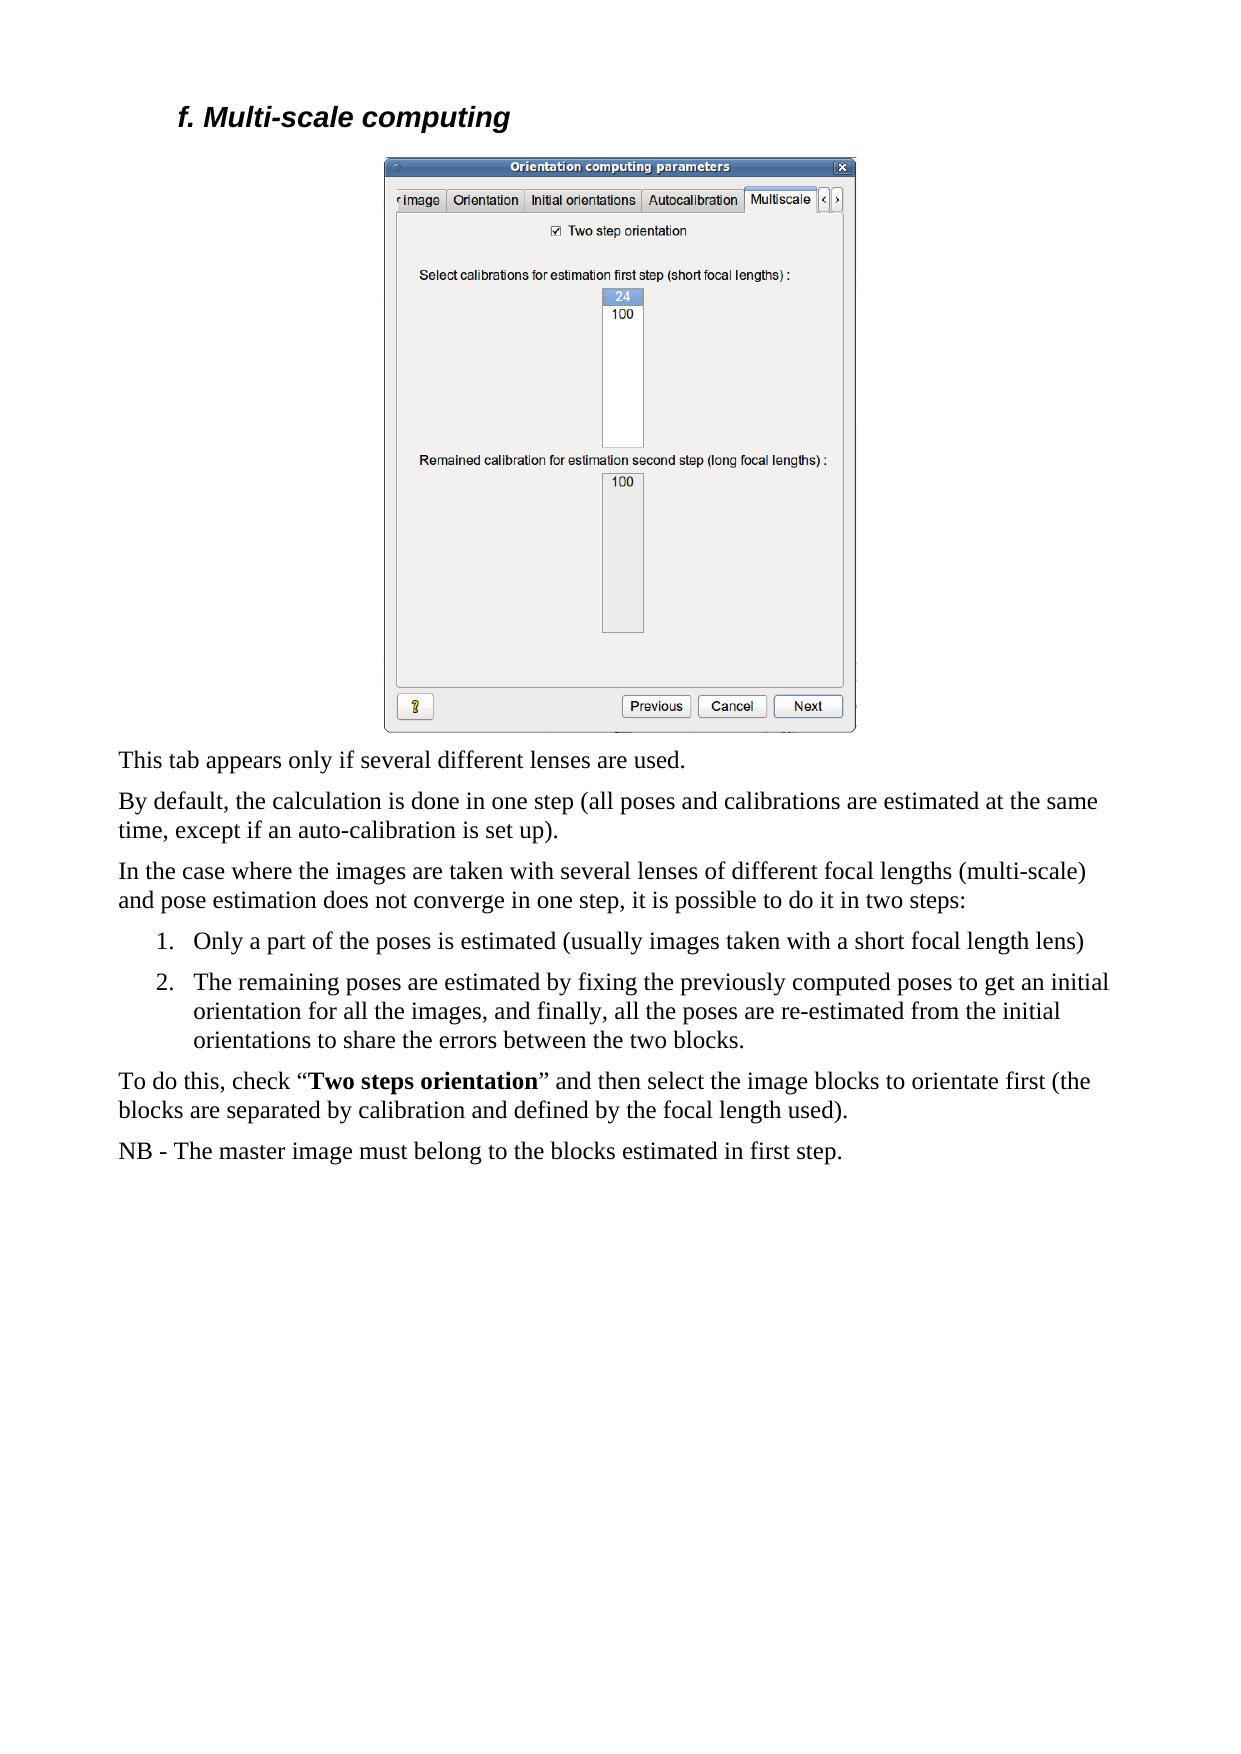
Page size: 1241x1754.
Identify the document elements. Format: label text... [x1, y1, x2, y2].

text NB - The master image must belong to the blocks estimated in first step. [118, 1136, 1122, 1165]
subtitle f. Multi-scale computing [116, 99, 1122, 133]
text This tab appears only if several different lenses are used. [118, 745, 1122, 774]
text By default, the calculation is done in one step (all poses and calibrations are estimated at the same time, except if an auto-calibration is set up). [118, 786, 1122, 844]
text To do this, check “Two steps orientation” and then select the image blocks to orientate first (the blocks are separated by calibration and defined by the focal length used). [118, 1066, 1122, 1124]
text In the case where the images are taken with several lenses of different focal lengths (multi-scale) and pose estimation does not converge in one step, it is possible to do it in two steps: [118, 856, 1122, 914]
list The remaining poses are estimated by fixing the previously computed poses to get an initial orientation for all the images, and finally, all the poses are re-estimated from the initial orientations to share the errors between the two blocks. [156, 967, 1122, 1054]
picture [383, 157, 857, 733]
list Only a part of the poses is estimated (usually images taken with a short focal length lens) [156, 926, 1122, 955]
